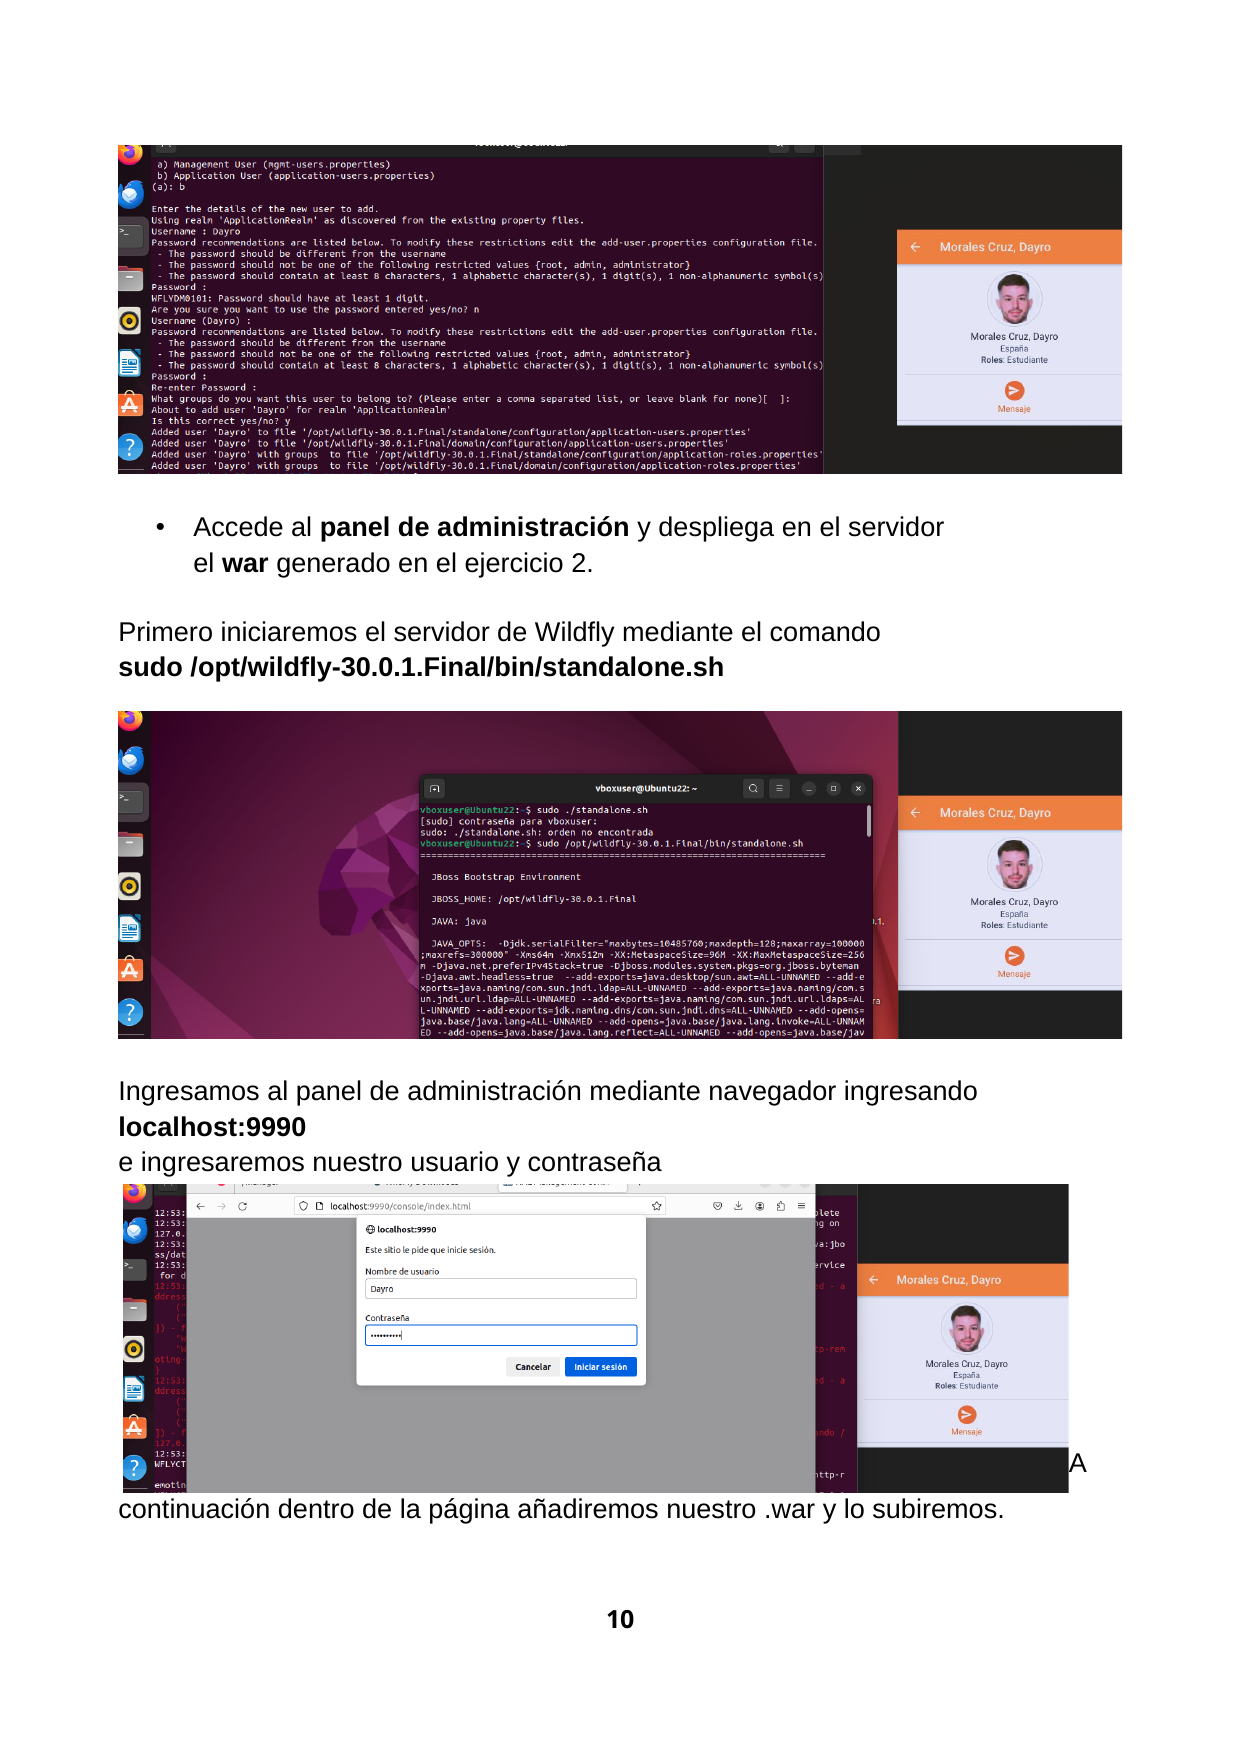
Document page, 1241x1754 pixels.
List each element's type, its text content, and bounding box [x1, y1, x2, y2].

picture [123, 1184, 1069, 1493]
picture [118, 145, 1123, 474]
text [118, 1039, 1122, 1070]
picture [118, 711, 1123, 1039]
text Ingresamos al panel de administración mediante navegador ingresando localhost:9990 e ingresaremos nuestro usuario y contraseña [118, 1074, 1122, 1178]
text A continuación dentro de la página añadiremos nuestro .war y lo subiremos. [118, 1447, 1122, 1524]
text sudo /opt/wildfly-30.0.1.Final/bin/standalone.sh [118, 651, 1122, 711]
list Accede al panel de administración y despliega en el servidor el war generado en el ejercicio 2. [156, 511, 1122, 578]
text Primero iniciaremos el servidor de Wildfly mediante el comando [118, 616, 1122, 647]
